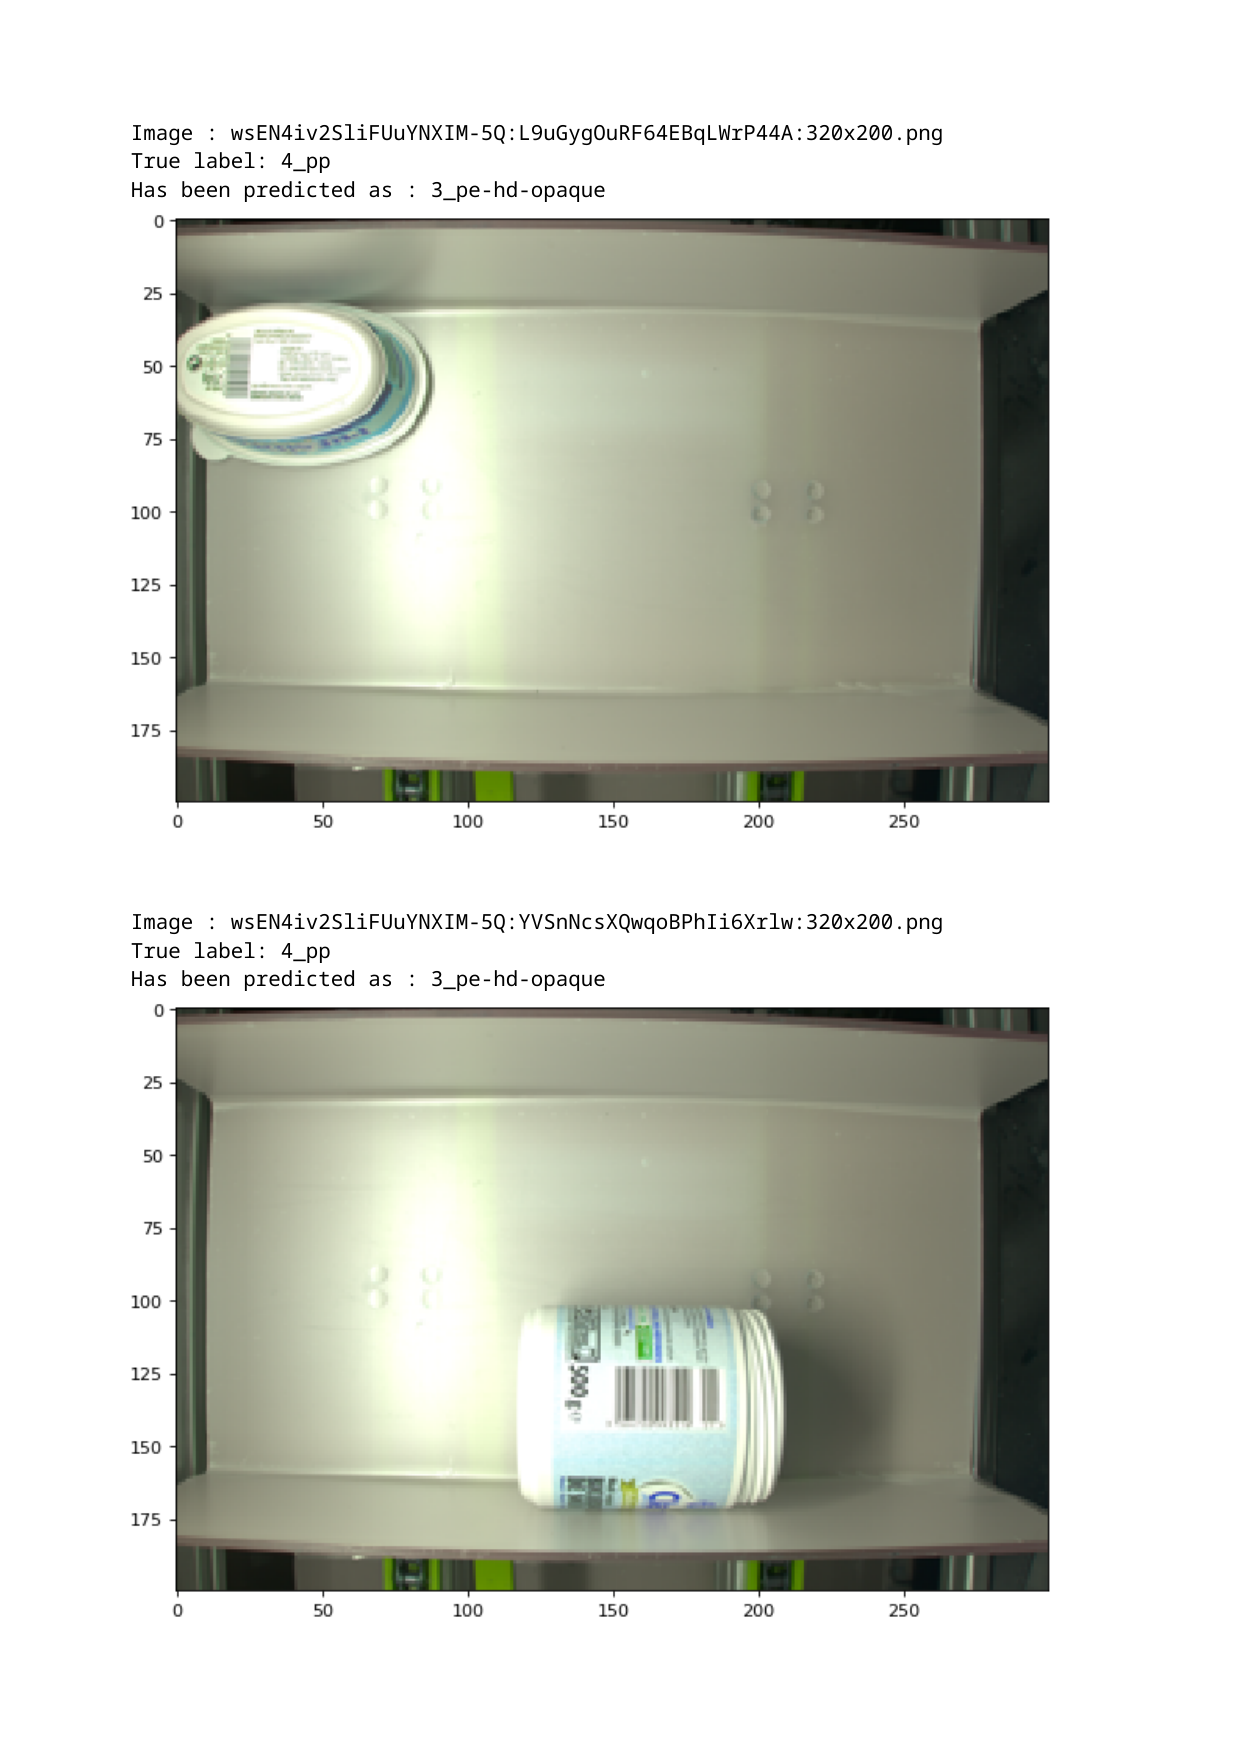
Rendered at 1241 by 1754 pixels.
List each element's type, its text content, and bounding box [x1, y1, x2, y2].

text Has been predicted as : 3_pe-hd-opaque [118, 964, 1122, 993]
text Image : wsEN4iv2SliFUuYNXIM-5Q:YVSnNcsXQwqoBPhIi6Xrlw:320x200.png [118, 907, 1122, 936]
text Has been predicted as : 3_pe-hd-opaque [118, 175, 1122, 204]
picture [118, 203, 1059, 842]
text True label: 4_pp [118, 147, 1122, 175]
text Image : wsEN4iv2SliFUuYNXIM-5Q:L9uGygOuRF64EBqLWrP44A:320x200.png [118, 118, 1122, 147]
picture [118, 993, 1059, 1631]
text True label: 4_pp [118, 936, 1122, 964]
